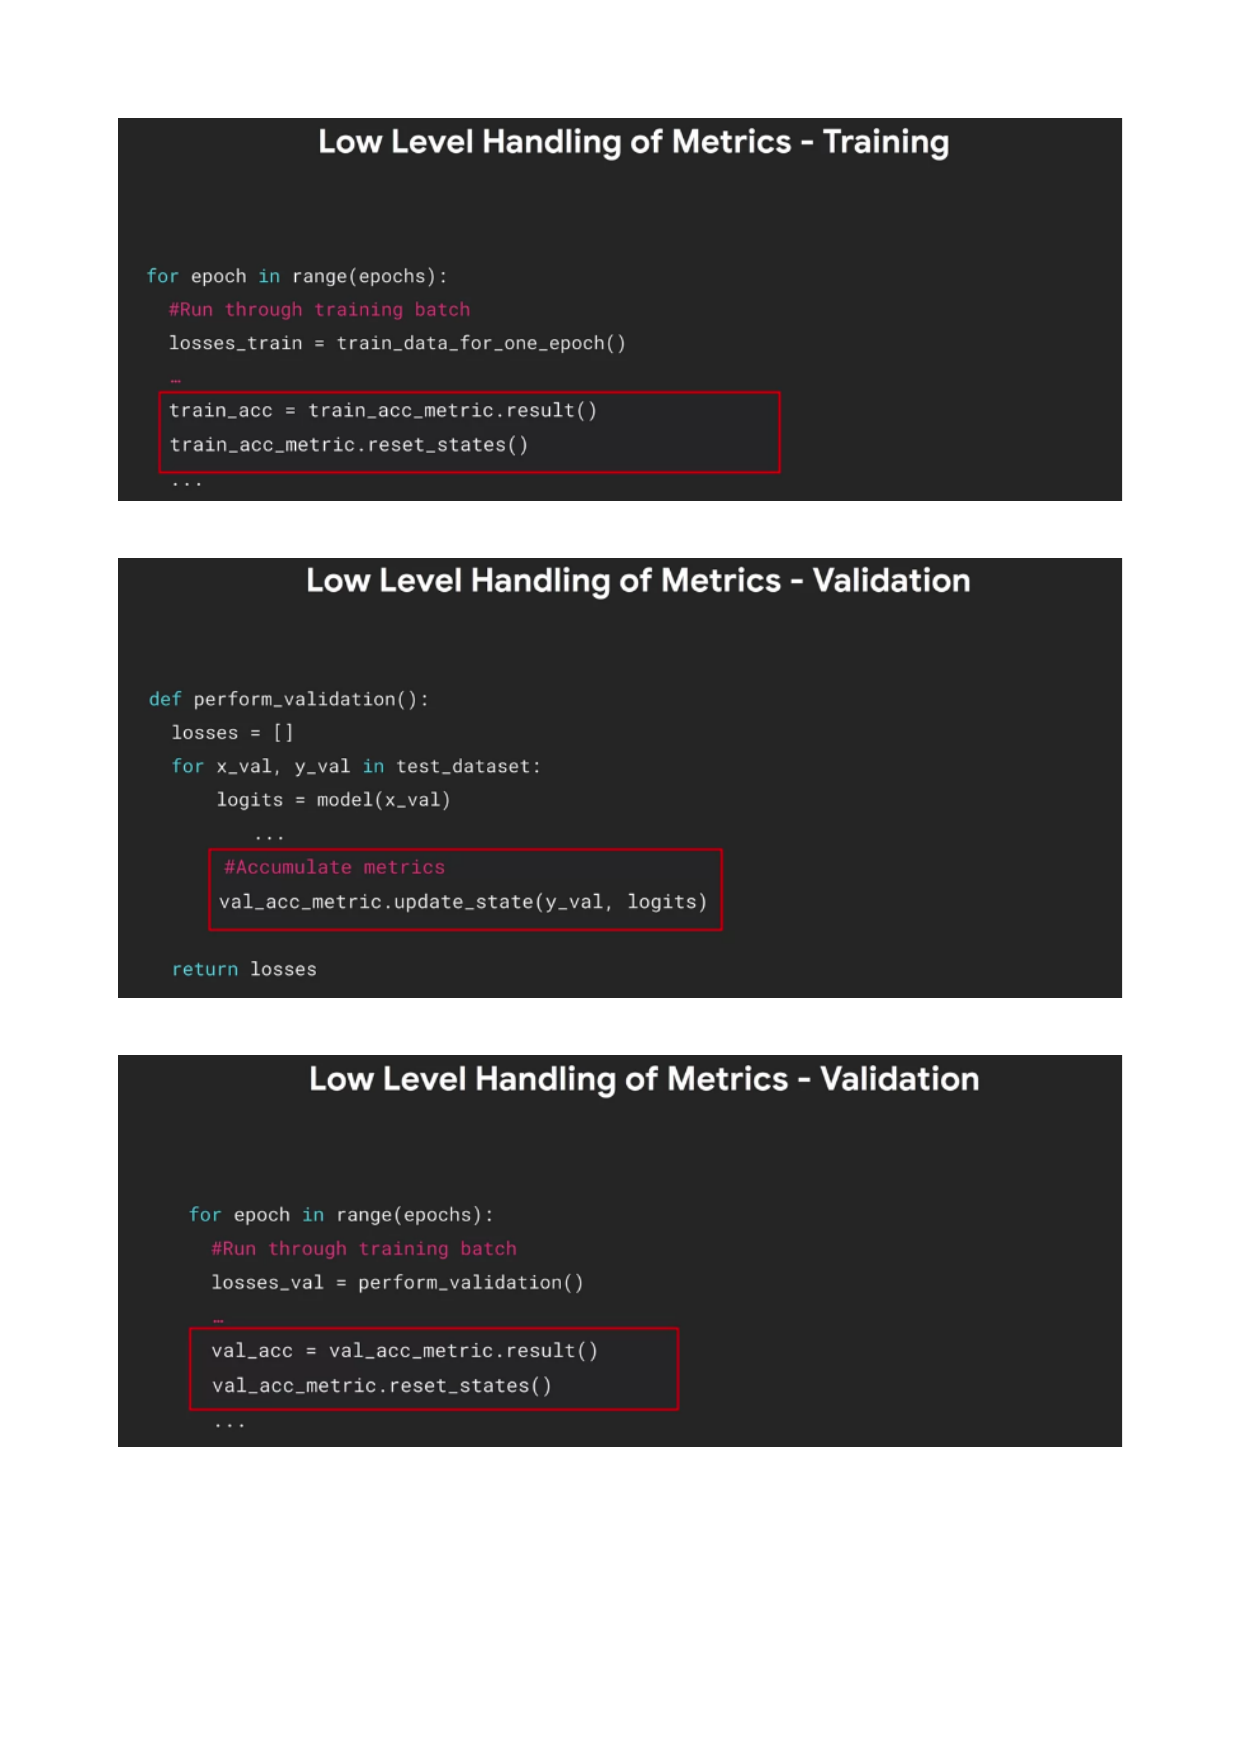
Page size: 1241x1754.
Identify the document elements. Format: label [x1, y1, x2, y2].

picture [118, 1055, 1123, 1447]
picture [118, 118, 1123, 501]
picture [118, 558, 1123, 998]
